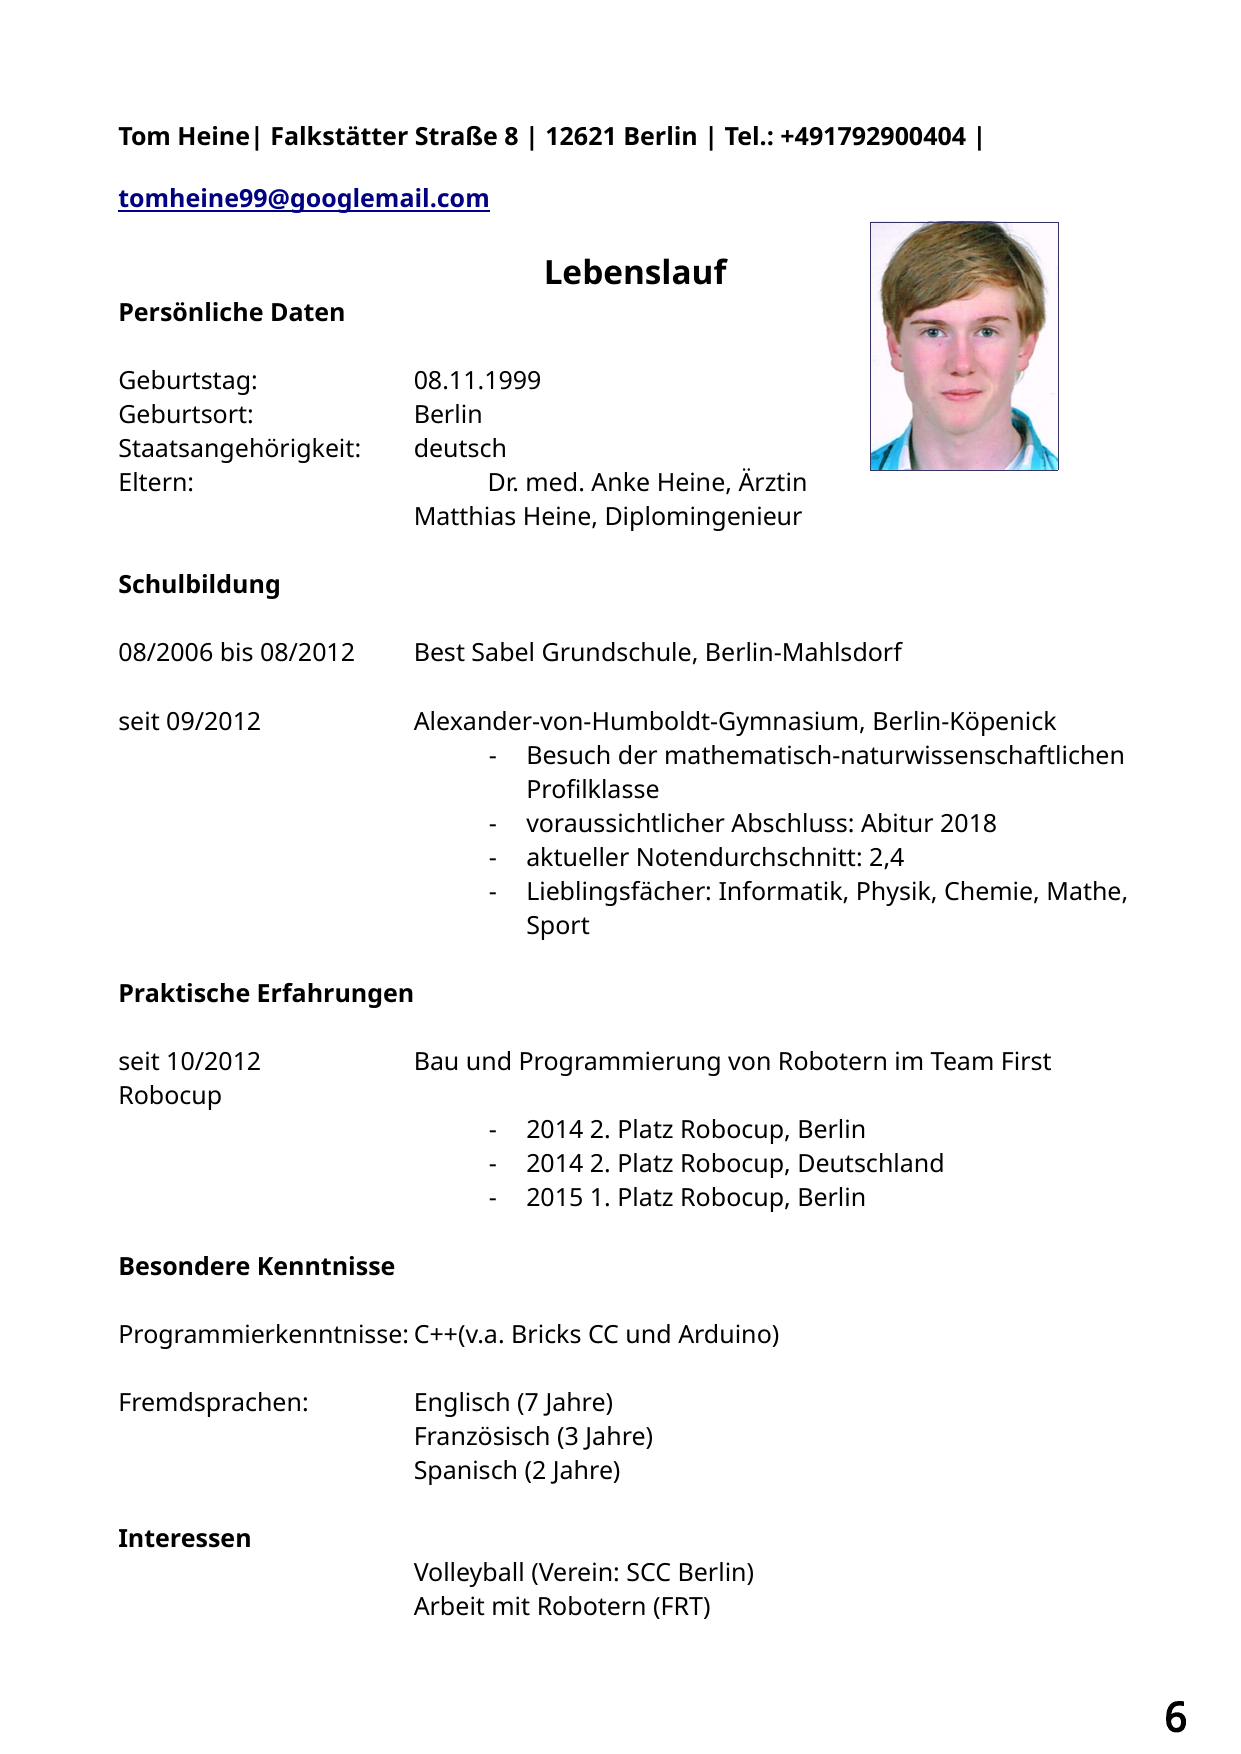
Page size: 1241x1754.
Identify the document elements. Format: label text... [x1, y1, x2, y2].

text 08/2006 bis 08/2012 Best Sabel Grundschule, Berlin-Mahlsdorf [118, 635, 1152, 669]
text [1059, 294, 1152, 328]
picture [871, 460, 879, 470]
text Spanisch (2 Jahre) [118, 1453, 1152, 1487]
text Eltern: Dr. med. Anke Heine, Ärztin [118, 465, 1152, 499]
text Französisch (3 Jahre) [118, 1418, 1152, 1453]
list Lieblingsfächer: Informatik, Physik, Chemie, Mathe, Sport [488, 873, 1152, 942]
text Geburtsort: Berlin [118, 397, 870, 431]
text Staatsangehörigkeit: deutsch [118, 431, 870, 465]
text [1059, 431, 1152, 465]
text Lebenslauf [118, 249, 870, 294]
text Geburtstag: 08.11.1999 [118, 363, 870, 397]
text seit 10/2012 Bau und Programmierung von Robotern im Team First Robocup [118, 1044, 1152, 1112]
list voraussichtlicher Abschluss: Abitur 2018 [488, 805, 1152, 839]
text Programmierkenntnisse: C++(v.a. Bricks CC und Arduino) [118, 1316, 1152, 1350]
text Praktische Erfahrungen [118, 976, 1152, 1010]
text Persönliche Daten [118, 294, 870, 328]
list 2015 1. Platz Robocup, Berlin [488, 1180, 1152, 1214]
list 2014 2. Platz Robocup, Berlin [488, 1112, 1152, 1146]
list Besuch der mathematisch-naturwissenschaftlichen Profilklasse [488, 737, 1152, 805]
text Matthias Heine, Diplomingenieur [118, 499, 1152, 533]
picture [871, 223, 1058, 470]
list aktueller Notendurchschnitt: 2,4 [488, 839, 1152, 873]
text Tom Heine| Falkstätter Straße 8 | 12621 Berlin | Tel.: +491792900404 | [118, 118, 1152, 152]
text Besondere Kenntnisse [118, 1248, 1152, 1282]
text seit 09/2012 Alexander-von-Humboldt-Gymnasium, Berlin-Köpenick [118, 703, 1152, 737]
text [1059, 363, 1152, 397]
text Fremdsprachen: Englisch (7 Jahre) [118, 1384, 1152, 1418]
text tomheine99@googlemail.com [118, 181, 1152, 215]
text Arbeit mit Robotern (FRT) [118, 1589, 1152, 1623]
text Schulbildung [118, 567, 1152, 601]
text Interessen [118, 1521, 1152, 1555]
text [1059, 249, 1152, 294]
text Volleyball (Verein: SCC Berlin) [118, 1555, 1152, 1589]
text [1059, 397, 1152, 431]
list 2014 2. Platz Robocup, Deutschland [488, 1146, 1152, 1180]
